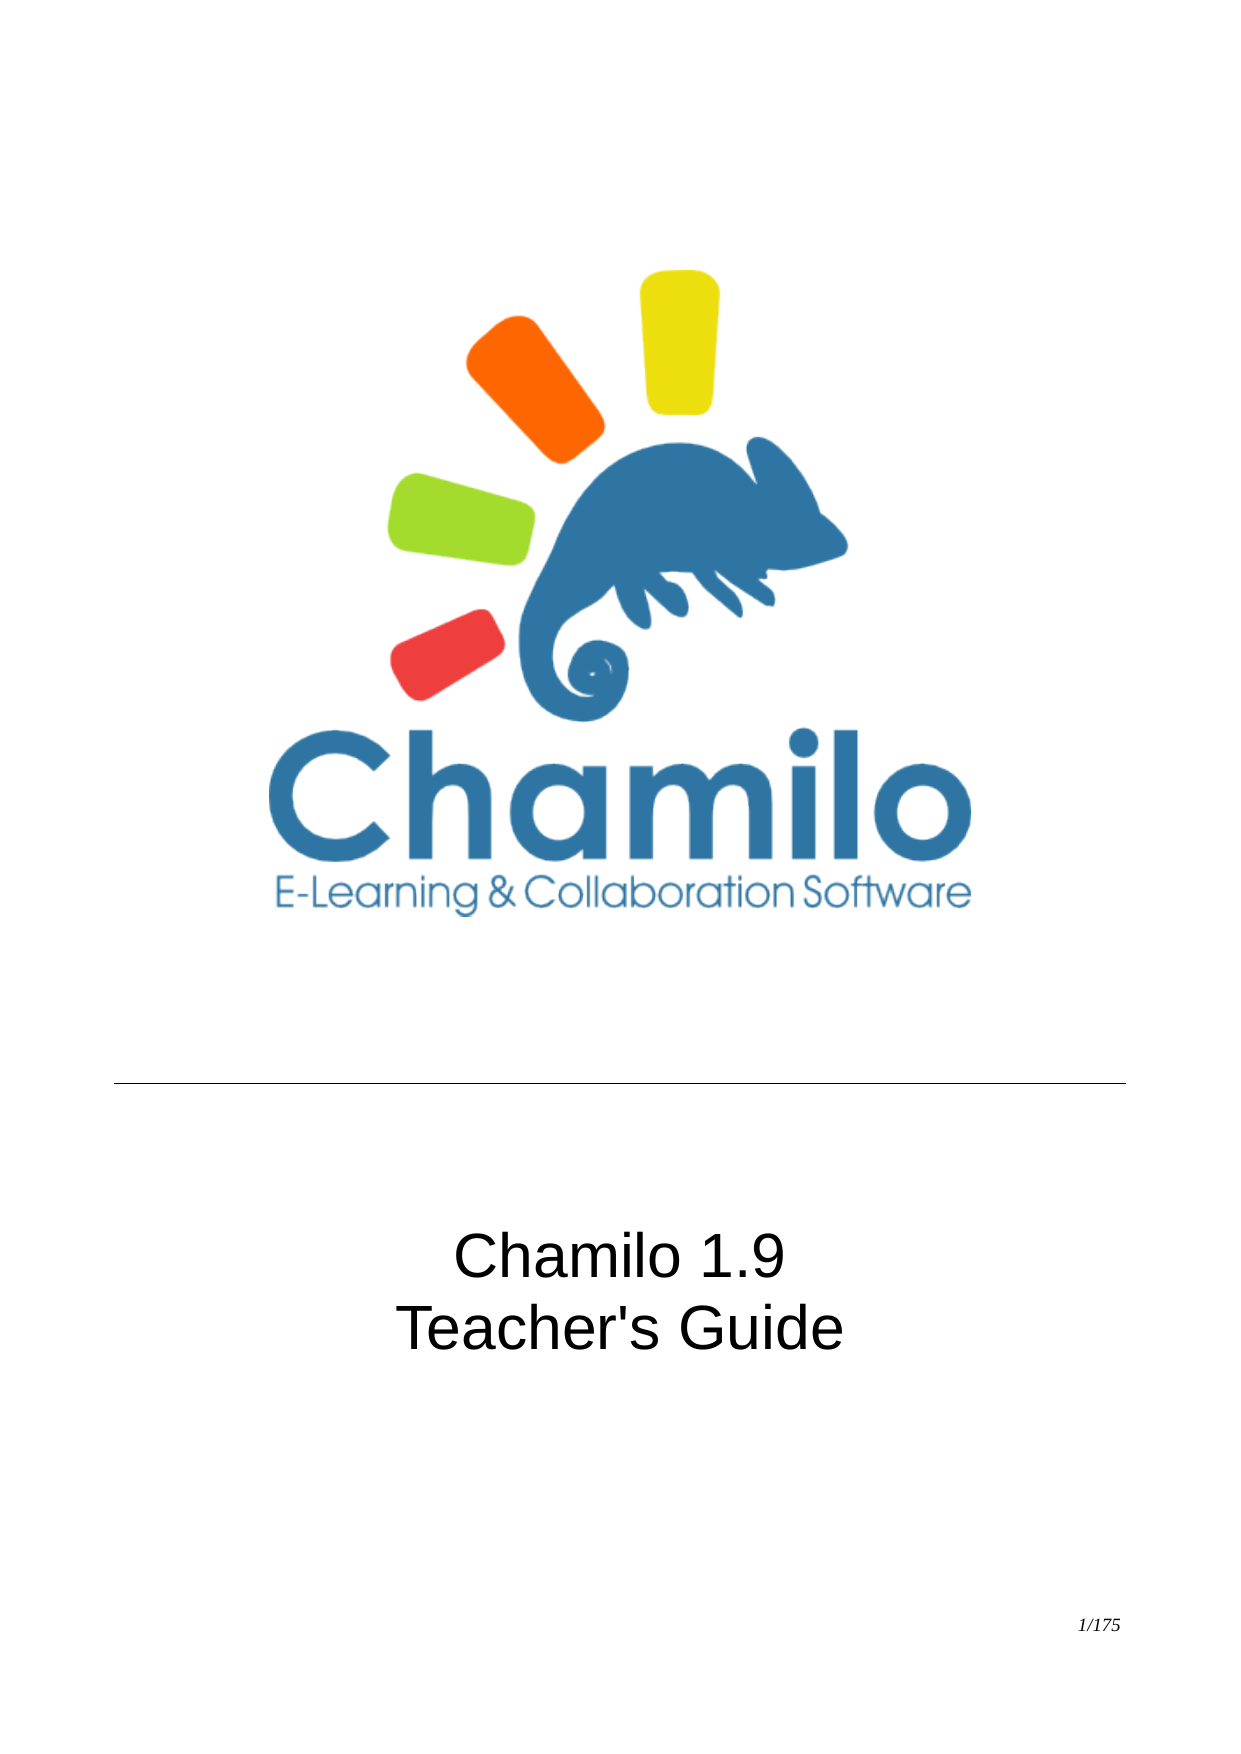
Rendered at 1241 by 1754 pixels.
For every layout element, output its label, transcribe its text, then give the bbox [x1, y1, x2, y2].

picture [269, 270, 972, 917]
text Chamilo 1.9 [118, 1219, 1122, 1291]
text Teacher's Guide [118, 1291, 1122, 1363]
